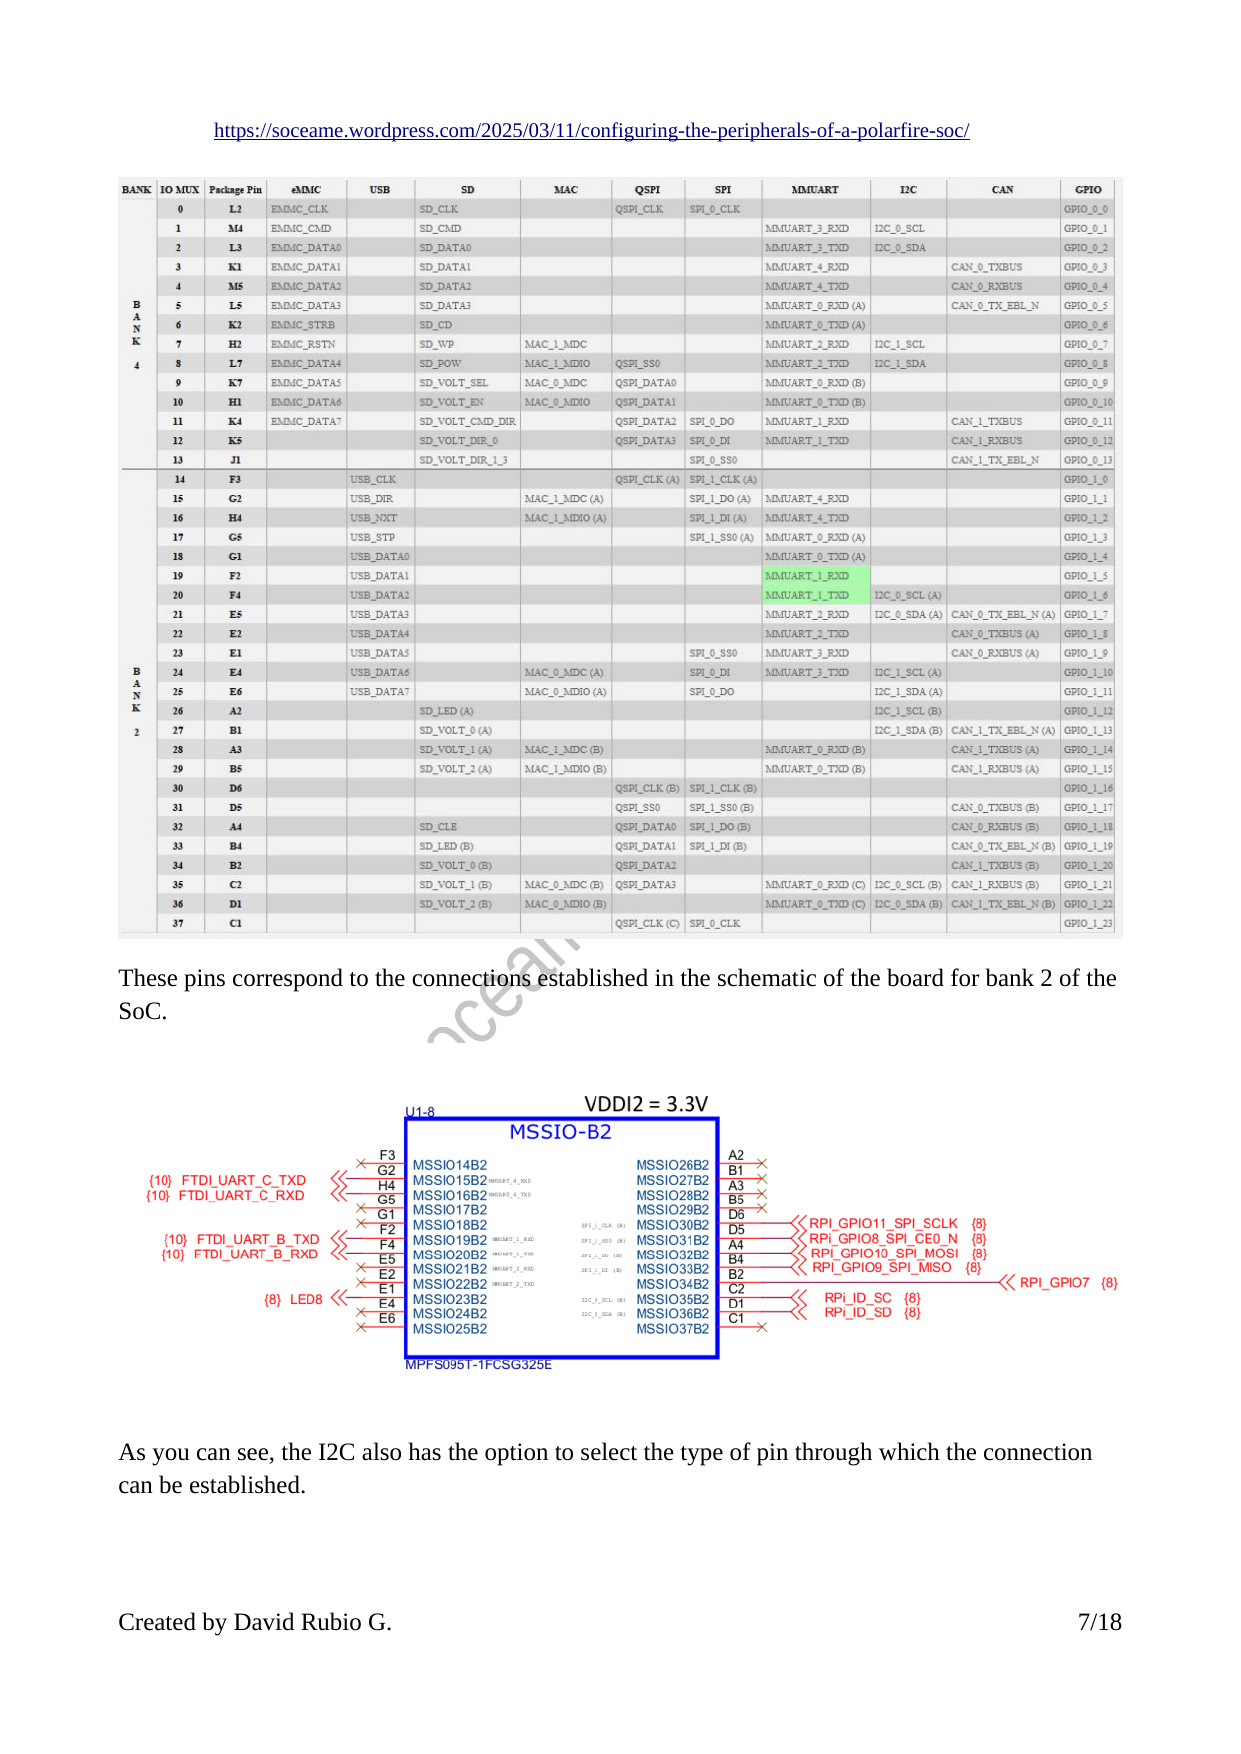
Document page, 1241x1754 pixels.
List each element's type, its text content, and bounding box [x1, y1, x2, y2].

picture [118, 177, 1123, 939]
text These pins correspond to the connections established in the schematic of the board for bank 2 of the SoC. [118, 963, 1122, 1025]
text As you can see, the I2C also has the option to select the type of pin through which the connection can be established. [118, 1437, 1122, 1499]
picture [118, 1043, 1120, 1413]
